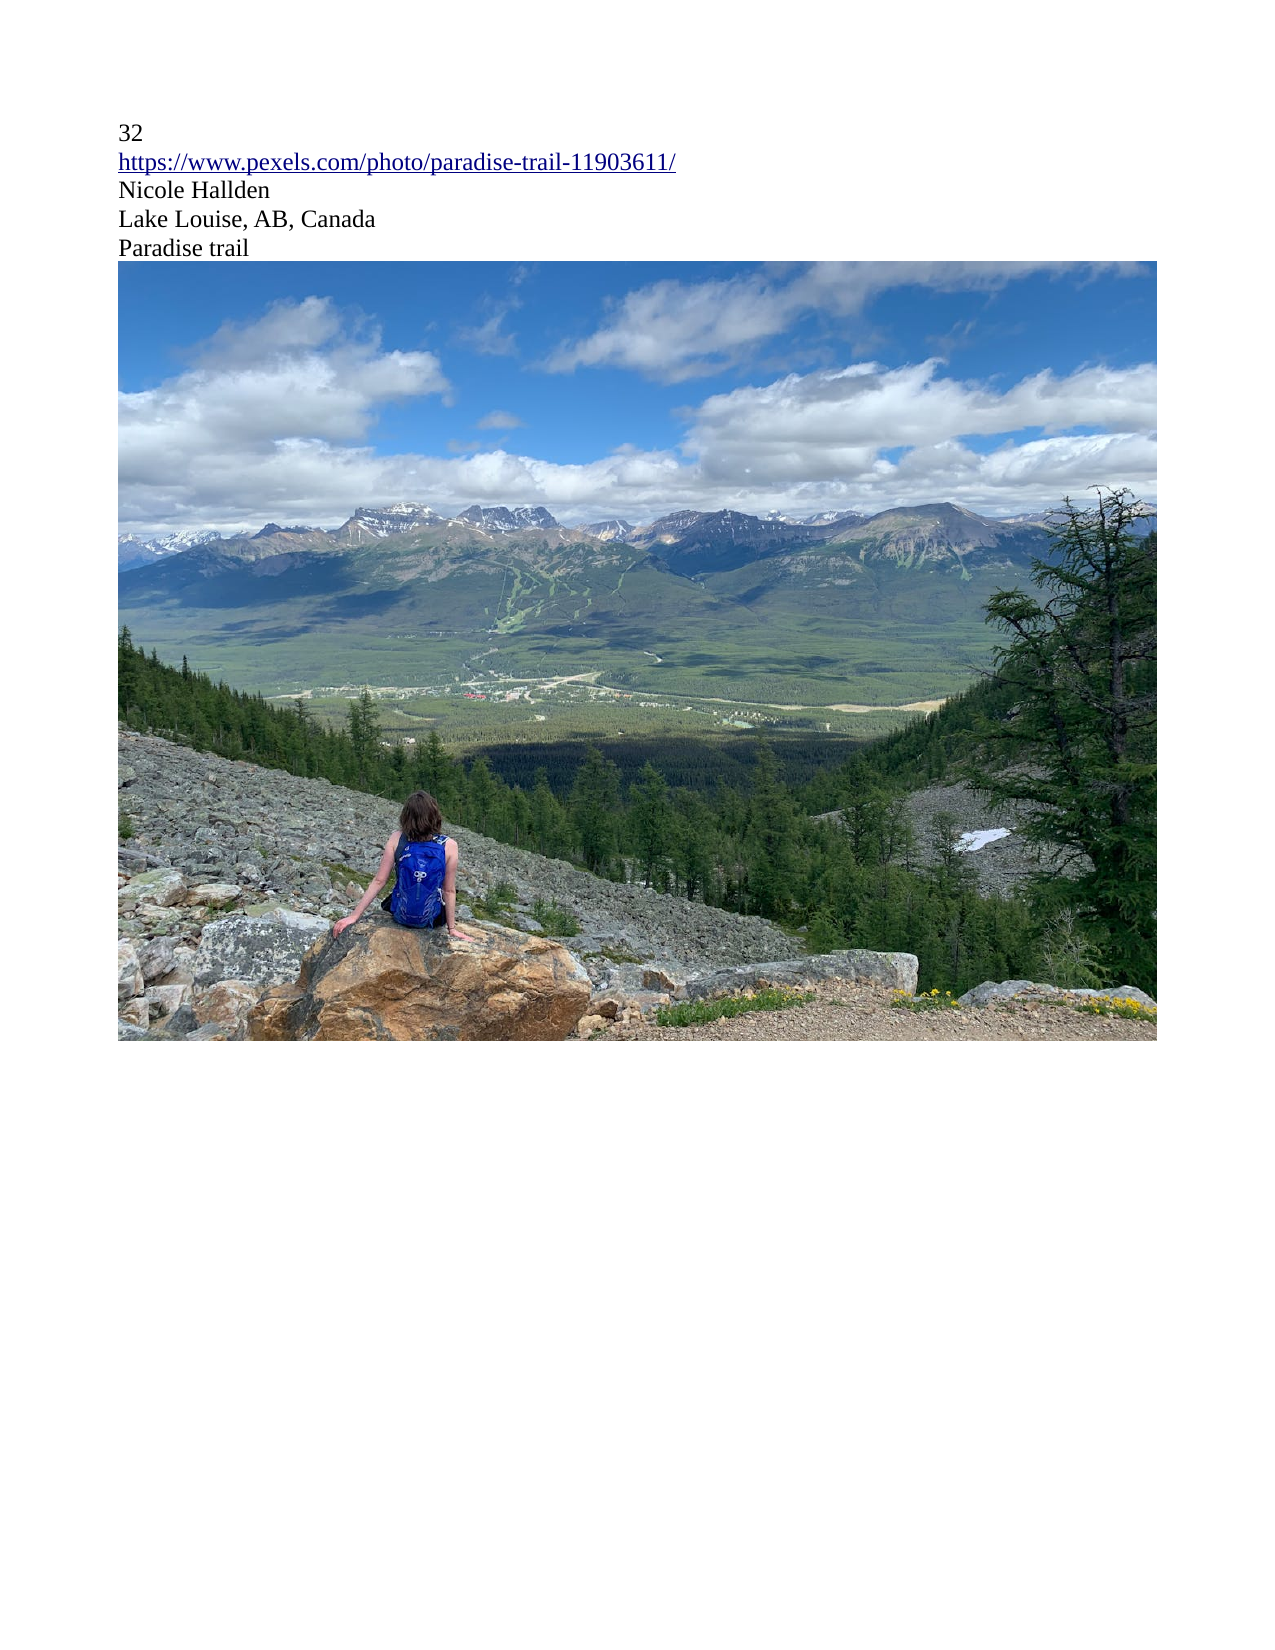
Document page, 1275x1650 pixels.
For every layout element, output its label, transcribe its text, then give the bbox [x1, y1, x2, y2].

text Lake Louise, AB, Canada [118, 204, 1157, 233]
picture [118, 261, 1157, 1041]
text Paradise trail [118, 233, 1157, 261]
text 32 [118, 118, 1157, 147]
text https://www.pexels.com/photo/paradise-trail-11903611/ [118, 147, 1157, 176]
text Nicole Hallden [118, 176, 1157, 204]
